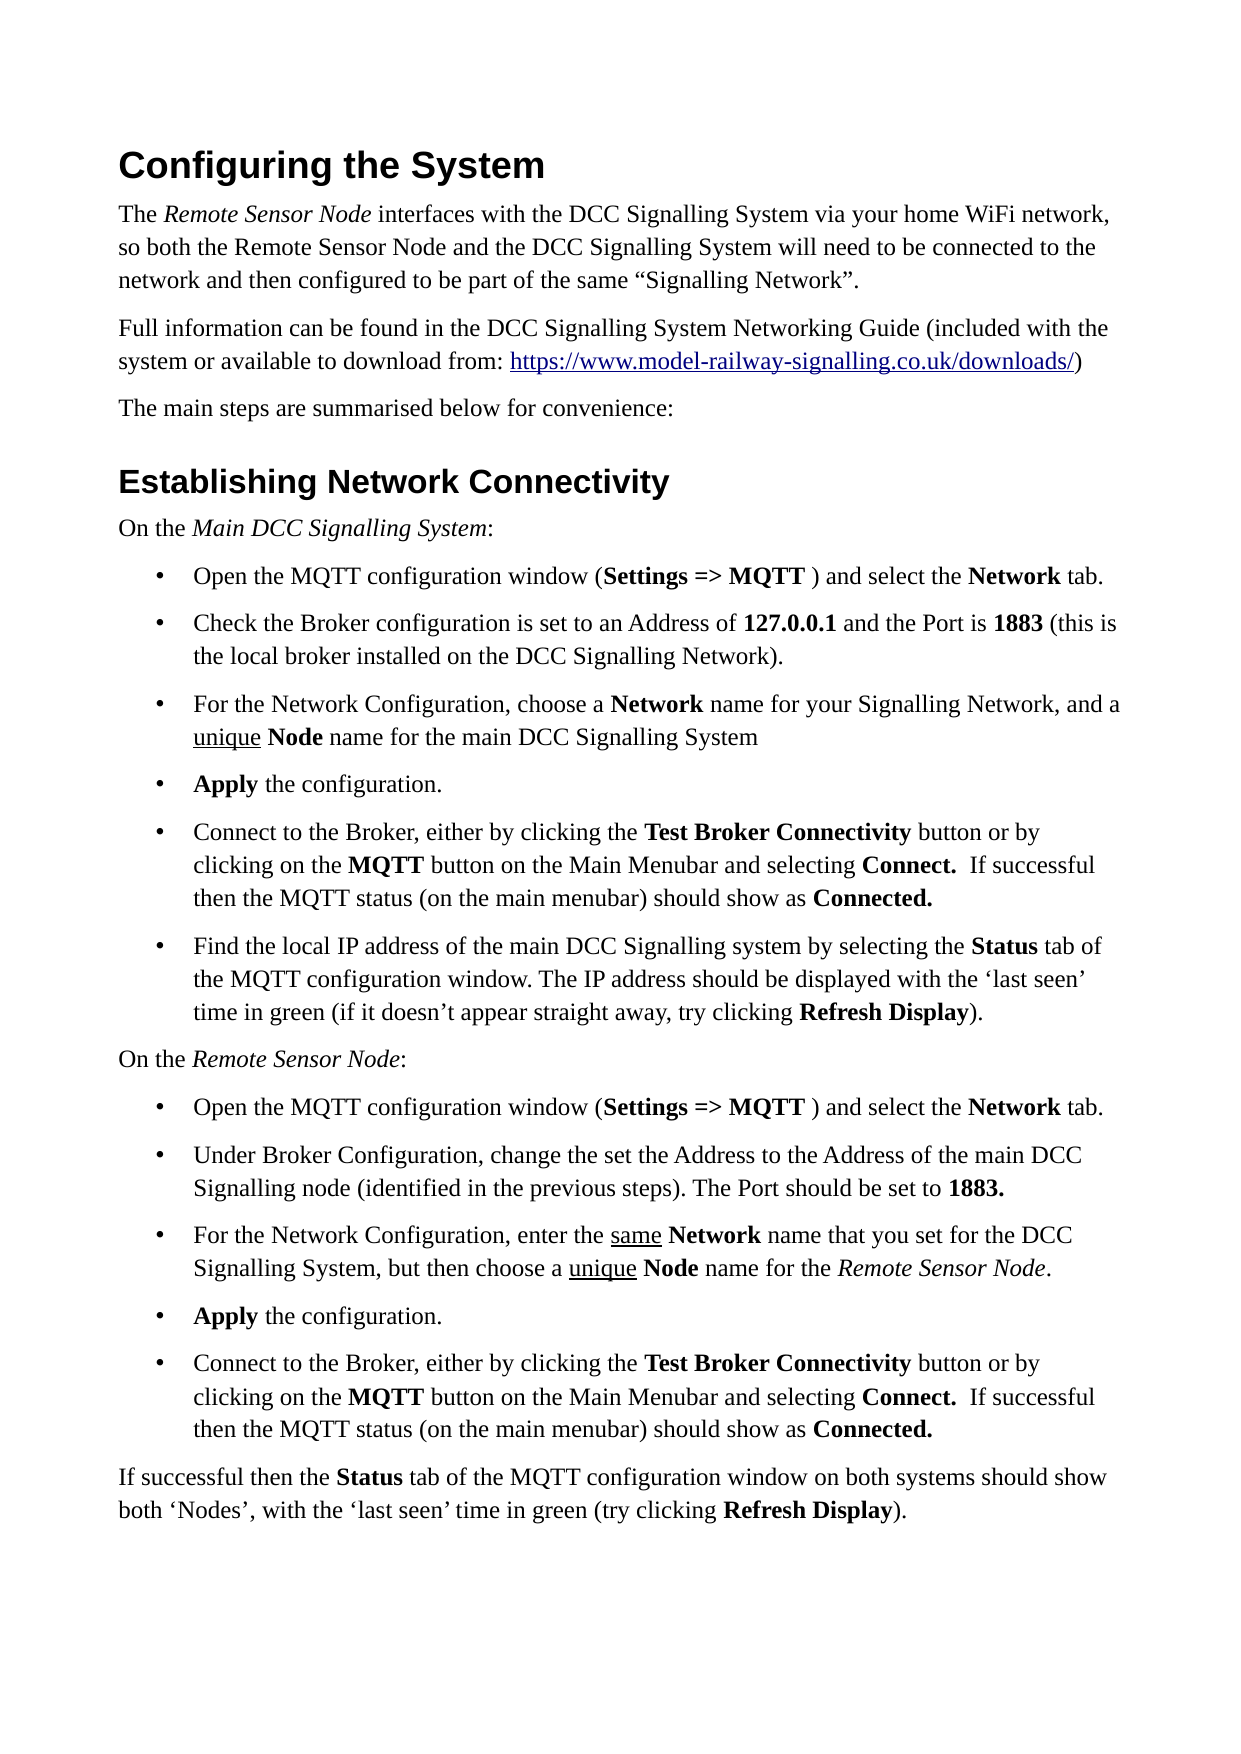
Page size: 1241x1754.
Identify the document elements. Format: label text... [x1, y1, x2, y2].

list Check the Broker configuration is set to an Address of 127.0.0.1 and the Port is 1883 (this is the local broker installed on the DCC Signalling Network). [156, 608, 1122, 670]
text On the Remote Sensor Node: [118, 1044, 1122, 1073]
text If successful then the Status tab of the MQTT configuration window on both systems should show both ‘Nodes’, with the ‘last seen’ time in green (try clicking Refresh Display). [118, 1462, 1122, 1524]
list Connect to the Broker, either by clicking the Test Broker Connectivity button or by clicking on the MQTT button on the Main Menubar and selecting Connect. If successful then the MQTT status (on the main menubar) should show as Connected. [156, 1348, 1122, 1443]
list For the Network Configuration, enter the same Network name that you set for the DCC Signalling System, but then choose a unique Node name for the Remote Sensor Node. [156, 1220, 1122, 1282]
list Find the local IP address of the main DCC Signalling system by selecting the Status tab of the MQTT configuration window. The IP address should be displayed with the ‘last seen’ time in green (if it doesn’t appear straight away, try clicking Refresh Display). [156, 931, 1122, 1026]
list Apply the configuration. [156, 769, 1122, 798]
text On the Main DCC Signalling System: [118, 513, 1122, 542]
text Full information can be found in the DCC Signalling System Networking Guide (included with the system or available to download from: https://www.model-railway-signalling.co.uk/downloads/) [118, 313, 1122, 375]
list Under Broker Configuration, change the set the Address to the Address of the main DCC Signalling node (identified in the previous steps). The Port should be set to 1883. [156, 1140, 1122, 1201]
list For the Network Configuration, choose a Network name for your Signalling Network, and a unique Node name for the main DCC Signalling System [156, 689, 1122, 751]
list Open the MQTT configuration window (Settings => MQTT ) and select the Network tab. [156, 1092, 1122, 1121]
subtitle Configuring the System [118, 143, 1122, 187]
subtitle Establishing Network Connectivity [118, 462, 1122, 501]
text The Remote Sensor Node interfaces with the DCC Signalling System via your home WiFi network, so both the Remote Sensor Node and the DCC Signalling System will need to be connected to the network and then configured to be part of the same “Signalling Network”. [118, 199, 1122, 294]
list Connect to the Broker, either by clicking the Test Broker Connectivity button or by clicking on the MQTT button on the Main Menubar and selecting Connect. If successful then the MQTT status (on the main menubar) should show as Connected. [156, 817, 1122, 912]
text The main steps are summarised below for convenience: [118, 393, 1122, 422]
list Apply the configuration. [156, 1301, 1122, 1330]
list Open the MQTT configuration window (Settings => MQTT ) and select the Network tab. [156, 561, 1122, 589]
